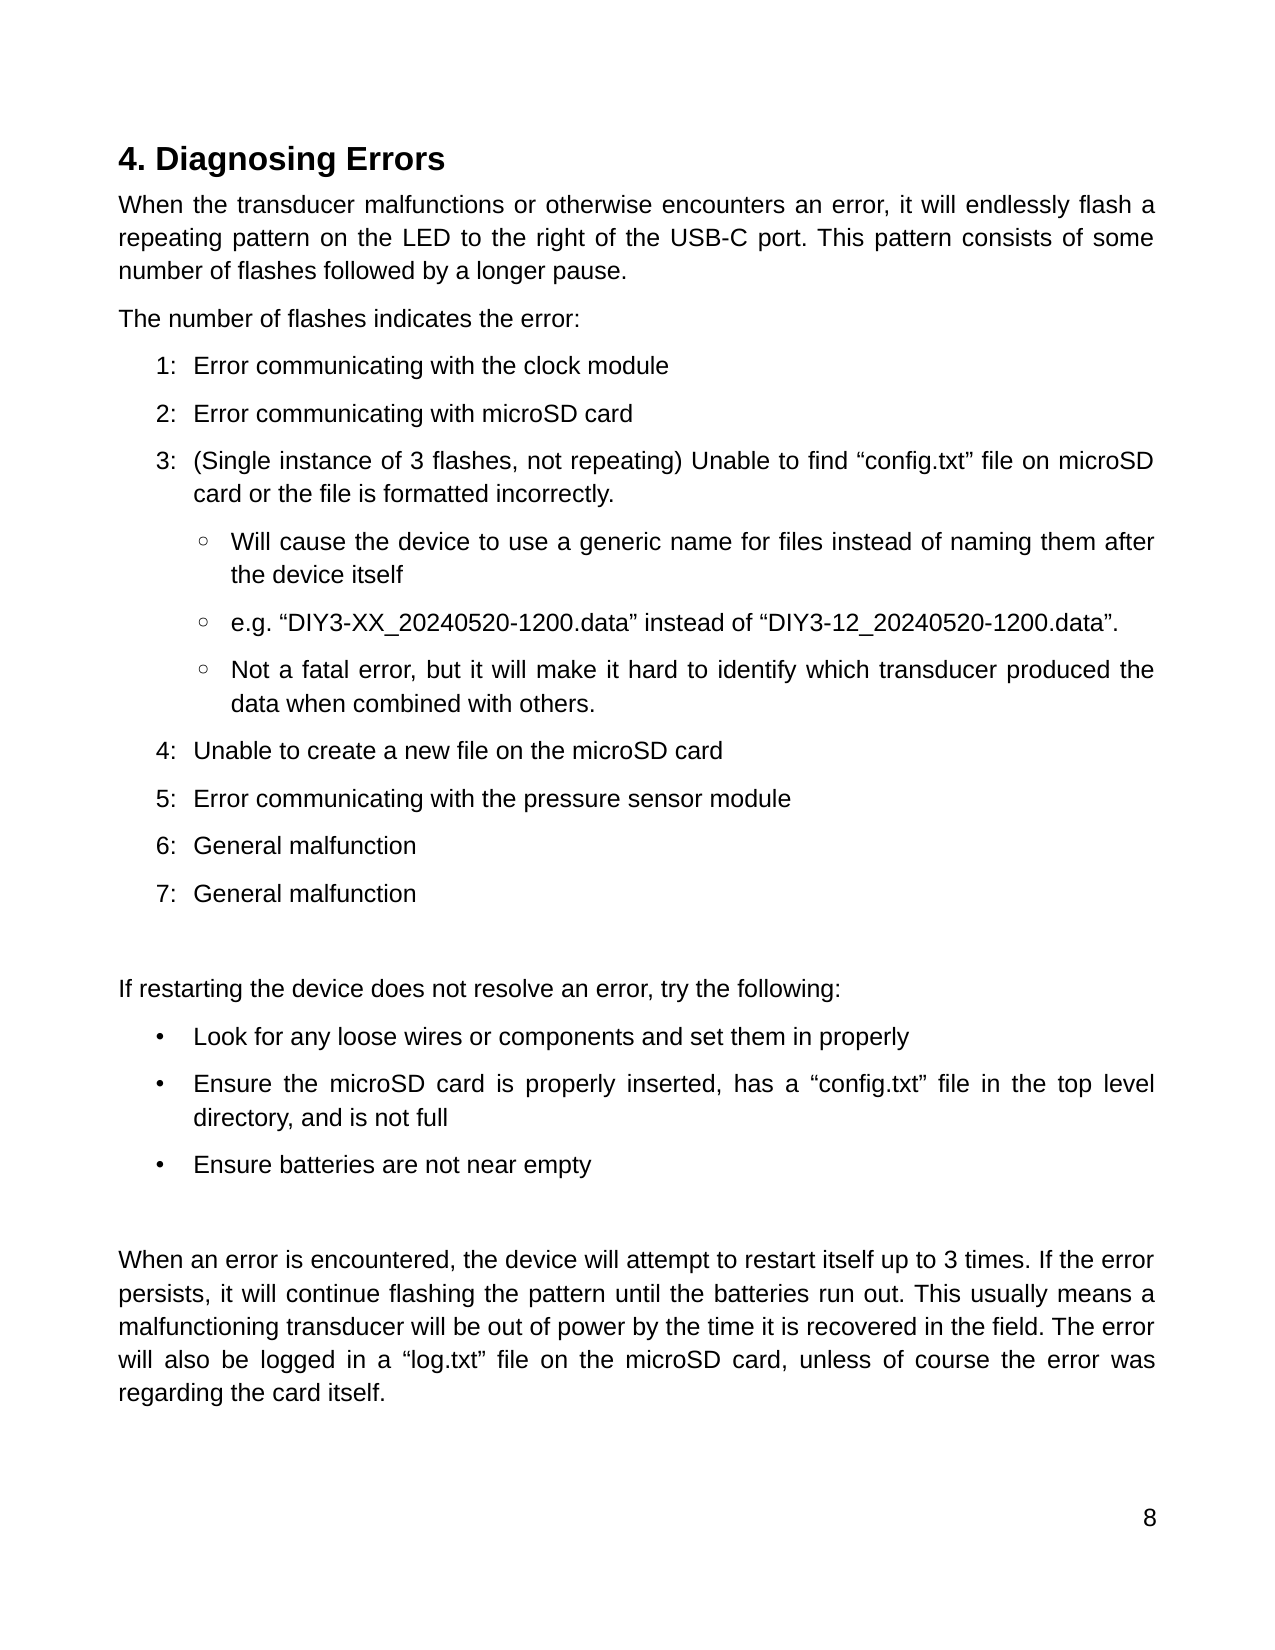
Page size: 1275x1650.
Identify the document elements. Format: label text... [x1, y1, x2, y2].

text When an error is encountered, the device will attempt to restart itself up to 3 times. If the error persists, it will continue flashing the pattern until the batteries run out. This usually means a malfunctioning transducer will be out of power by the time it is recovered in the field. The error will also be logged in a “log.txt” file on the microSD card, unless of course the error was regarding the card itself. [118, 1246, 1157, 1406]
list Error communicating with the pressure sensor module [156, 784, 1157, 812]
list General malfunction [156, 831, 1157, 860]
list Error communicating with the clock module [156, 351, 1157, 380]
list General malfunction [156, 879, 1157, 908]
list Will cause the device to use a generic name for files instead of naming them after the device itself [193, 527, 1157, 589]
list Not a fatal error, but it will make it hard to identify which transducer produced the data when combined with others. [193, 655, 1157, 717]
text The number of flashes indicates the error: [118, 303, 1157, 332]
list Look for any loose wires or components and set them in properly [156, 1022, 1157, 1051]
list e.g. “DIY3-XX_20240520-1200.data” instead of “DIY3-12_20240520-1200.data”. [193, 608, 1157, 637]
list Unable to create a new file on the microSD card [156, 736, 1157, 765]
list (Single instance of 3 flashes, not repeating) Unable to find “config.txt” file on microSD card or the file is formatted incorrectly. [156, 446, 1157, 508]
text When the transducer malfunctions or otherwise encounters an error, it will endlessly flash a repeating pattern on the LED to the right of the USB-C port. This pattern consists of some number of flashes followed by a longer pause. [118, 190, 1157, 285]
list Ensure batteries are not near empty [156, 1150, 1157, 1179]
subtitle 4. Diagnosing Errors [118, 139, 1157, 177]
text If restarting the device does not resolve an error, try the following: [118, 974, 1157, 1003]
list Ensure the microSD card is properly inserted, has a “config.txt” file in the top level directory, and is not full [156, 1069, 1157, 1131]
list Error communicating with microSD card [156, 399, 1157, 427]
